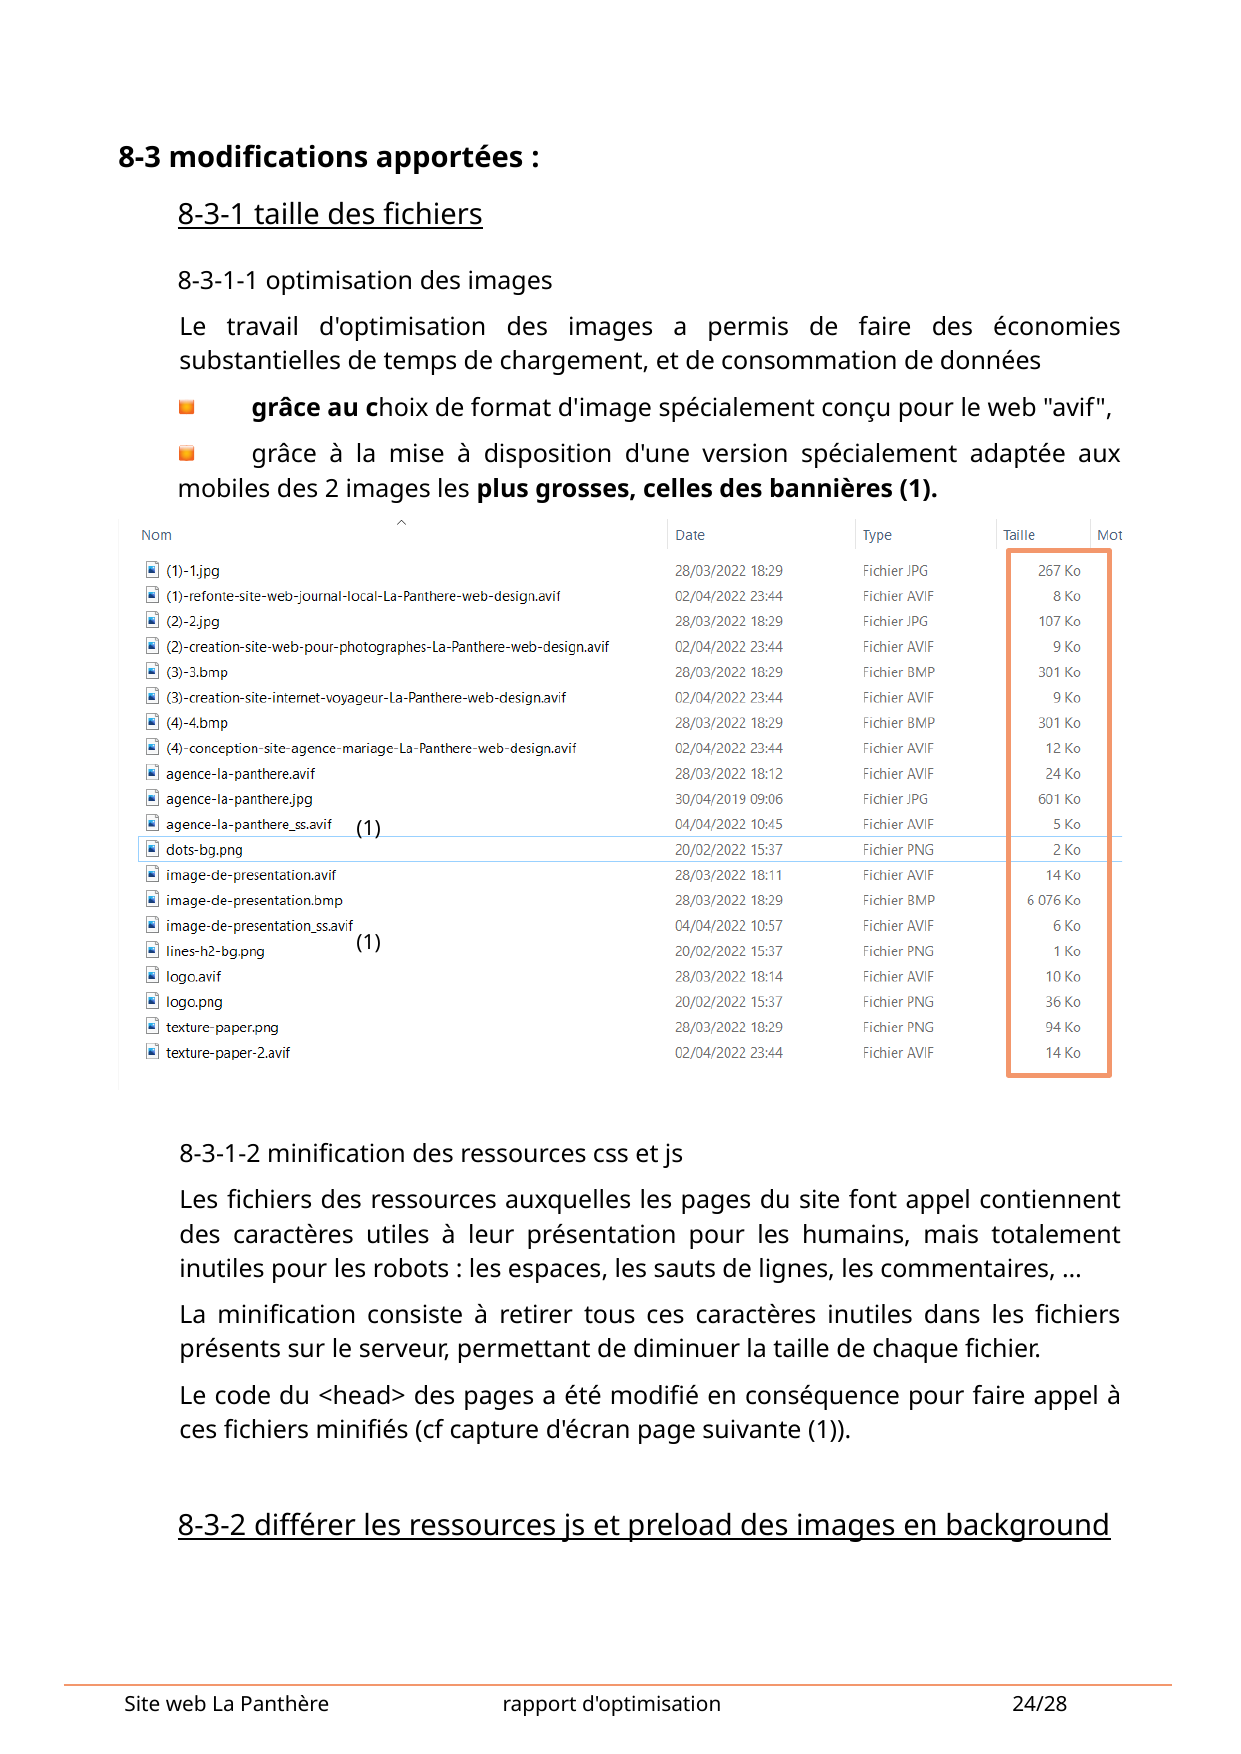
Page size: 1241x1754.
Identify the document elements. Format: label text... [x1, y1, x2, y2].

text Le travail d'optimisation des images a permis de faire des économies substantielles de temps de chargement, et de consommation de données [179, 309, 1122, 377]
text Le code du <head> des pages a été modifié en conséquence pour faire appel à ces fichiers minifiés (cf capture d'écran page suivante (1)). [179, 1377, 1122, 1446]
list grâce à la mise à disposition d'une version spécialement adaptée aux mobiles des 2 images les plus grosses, celles des bannières (1). [177, 436, 1122, 504]
text 8-3-2 différer les ressources js et preload des images en background [177, 1505, 1122, 1544]
text 8-3-1-1 optimisation des images [177, 262, 1122, 296]
text 8-3 modifications apportées : [118, 136, 1122, 176]
picture [118, 516, 1123, 1090]
text Les fichiers des ressources auxquelles les pages du site font appel contiennent des caractères utiles à leur présentation pour les humains, mais totalement inutiles pour les robots : les espaces, les sauts de lignes, les commentaires, … [179, 1182, 1122, 1284]
text La minification consiste à retirer tous ces caractères inutiles dans les fichiers présents sur le serveur, permettant de diminuer la taille de chaque fichier. [179, 1297, 1122, 1365]
text 8-3-1-2 minification des ressources css et js [179, 1136, 1122, 1170]
list grâce au choix de format d'image spécialement conçu pour le web "avif", [177, 389, 1122, 424]
text 8-3-1 taille des fichiers [177, 193, 1122, 233]
